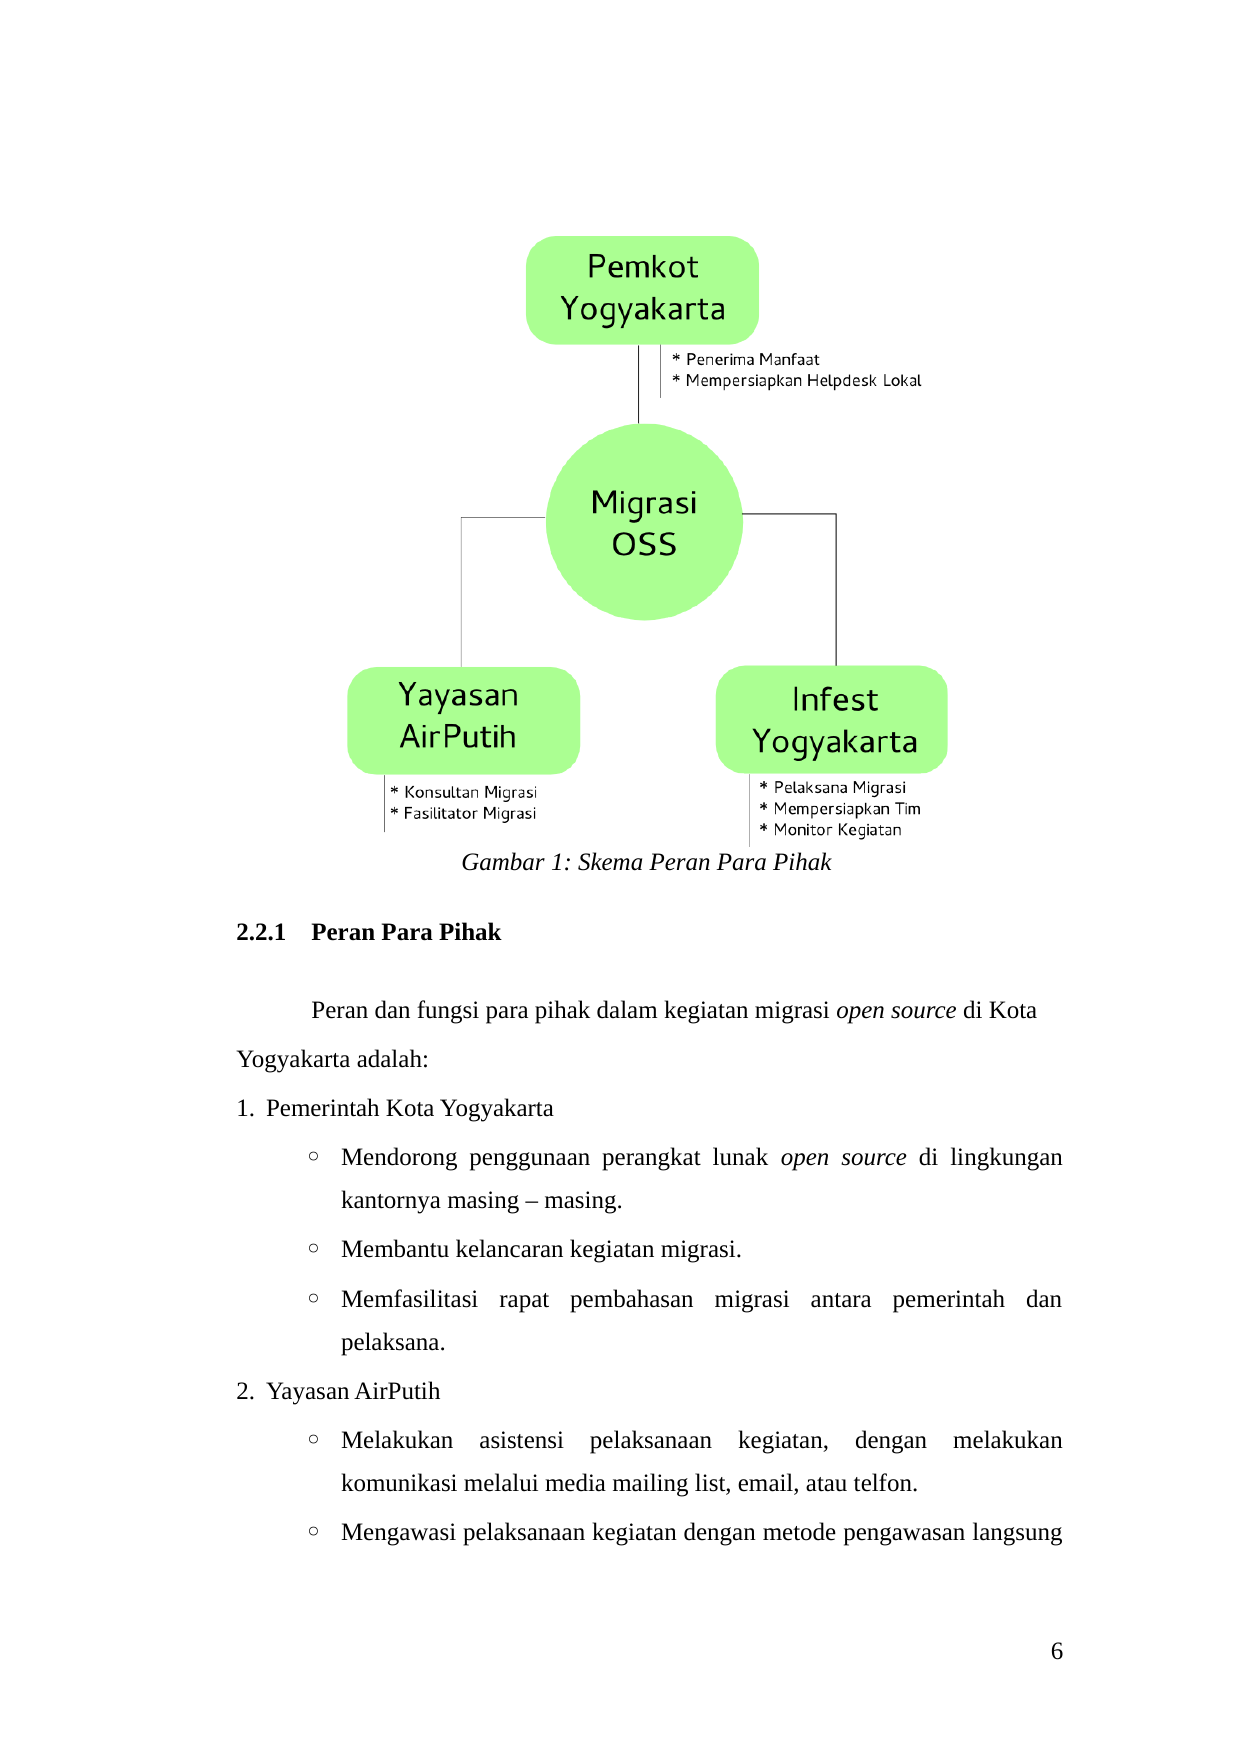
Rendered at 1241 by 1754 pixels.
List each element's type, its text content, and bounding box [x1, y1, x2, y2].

list Mengawasi pelaksanaan kegiatan dengan metode pengawasan langsung [303, 1517, 1063, 1546]
text Gambar 1: Skema Peran Para Pihak [236, 249, 1059, 875]
list Mendorong penggunaan perangkat lunak open source di lingkungan kantornya masing – masing. [303, 1142, 1063, 1214]
text Yogyakarta adalah: [236, 1044, 1063, 1073]
list Membantu kelancaran kegiatan migrasi. [303, 1234, 1063, 1263]
list Yayasan AirPutih [236, 1376, 1063, 1404]
text Peran dan fungsi para pihak dalam kegiatan migrasi open source di Kota [236, 995, 1063, 1024]
list Pemerintah Kota Yogyakarta [236, 1093, 1063, 1122]
picture [347, 236, 948, 847]
list Memfasilitasi rapat pembahasan migrasi antara pemerintah dan pelaksana. [303, 1284, 1063, 1356]
subtitle Peran Para Pihak [236, 917, 1063, 945]
list Melakukan asistensi pelaksanaan kegiatan, dengan melakukan komunikasi melalui media mailing list, email, atau telfon. [303, 1425, 1063, 1497]
